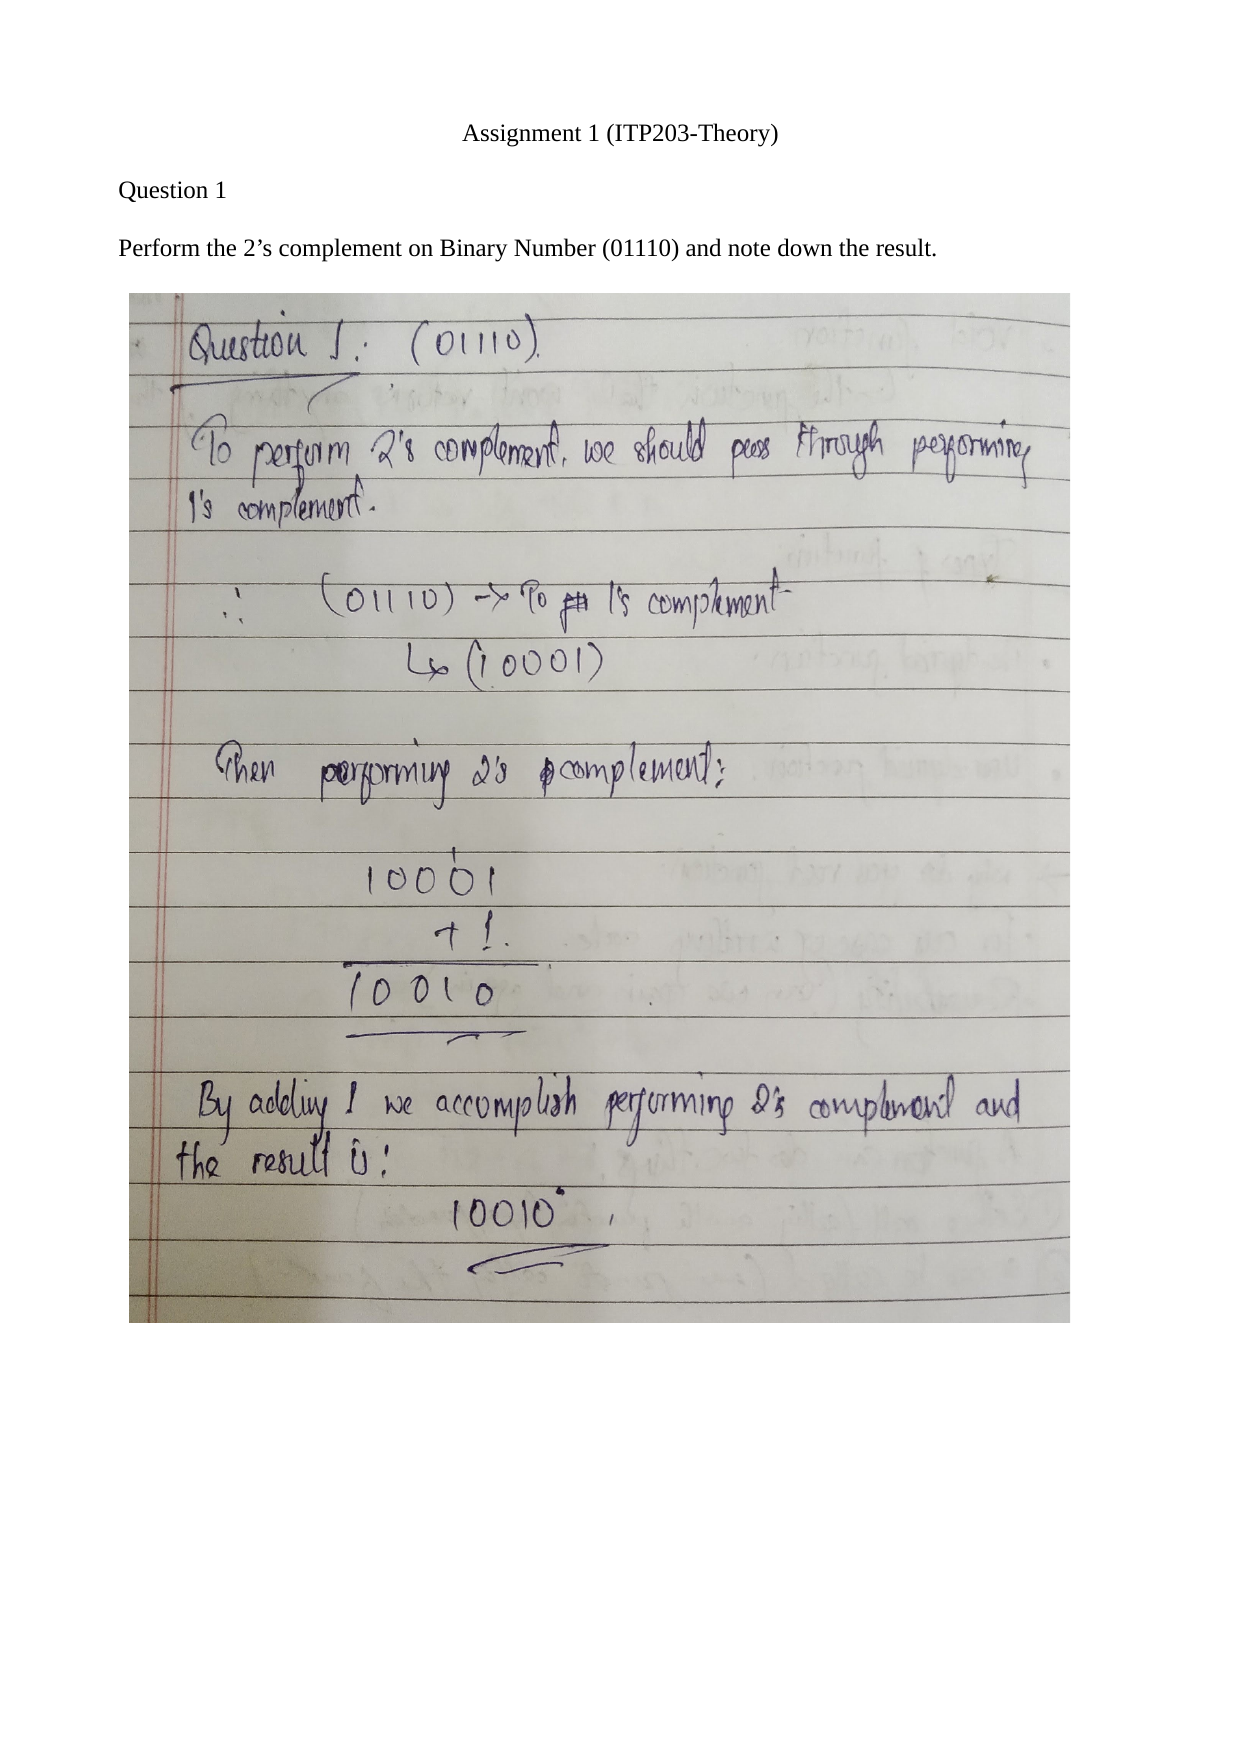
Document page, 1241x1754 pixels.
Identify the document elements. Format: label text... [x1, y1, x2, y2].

text Question 1 [118, 176, 1122, 204]
picture [129, 594, 1071, 1143]
text Perform the 2’s complement on Binary Number (01110) and note down the result. [118, 233, 1122, 262]
text Assignment 1 (ITP203-Theory) [118, 118, 1122, 147]
